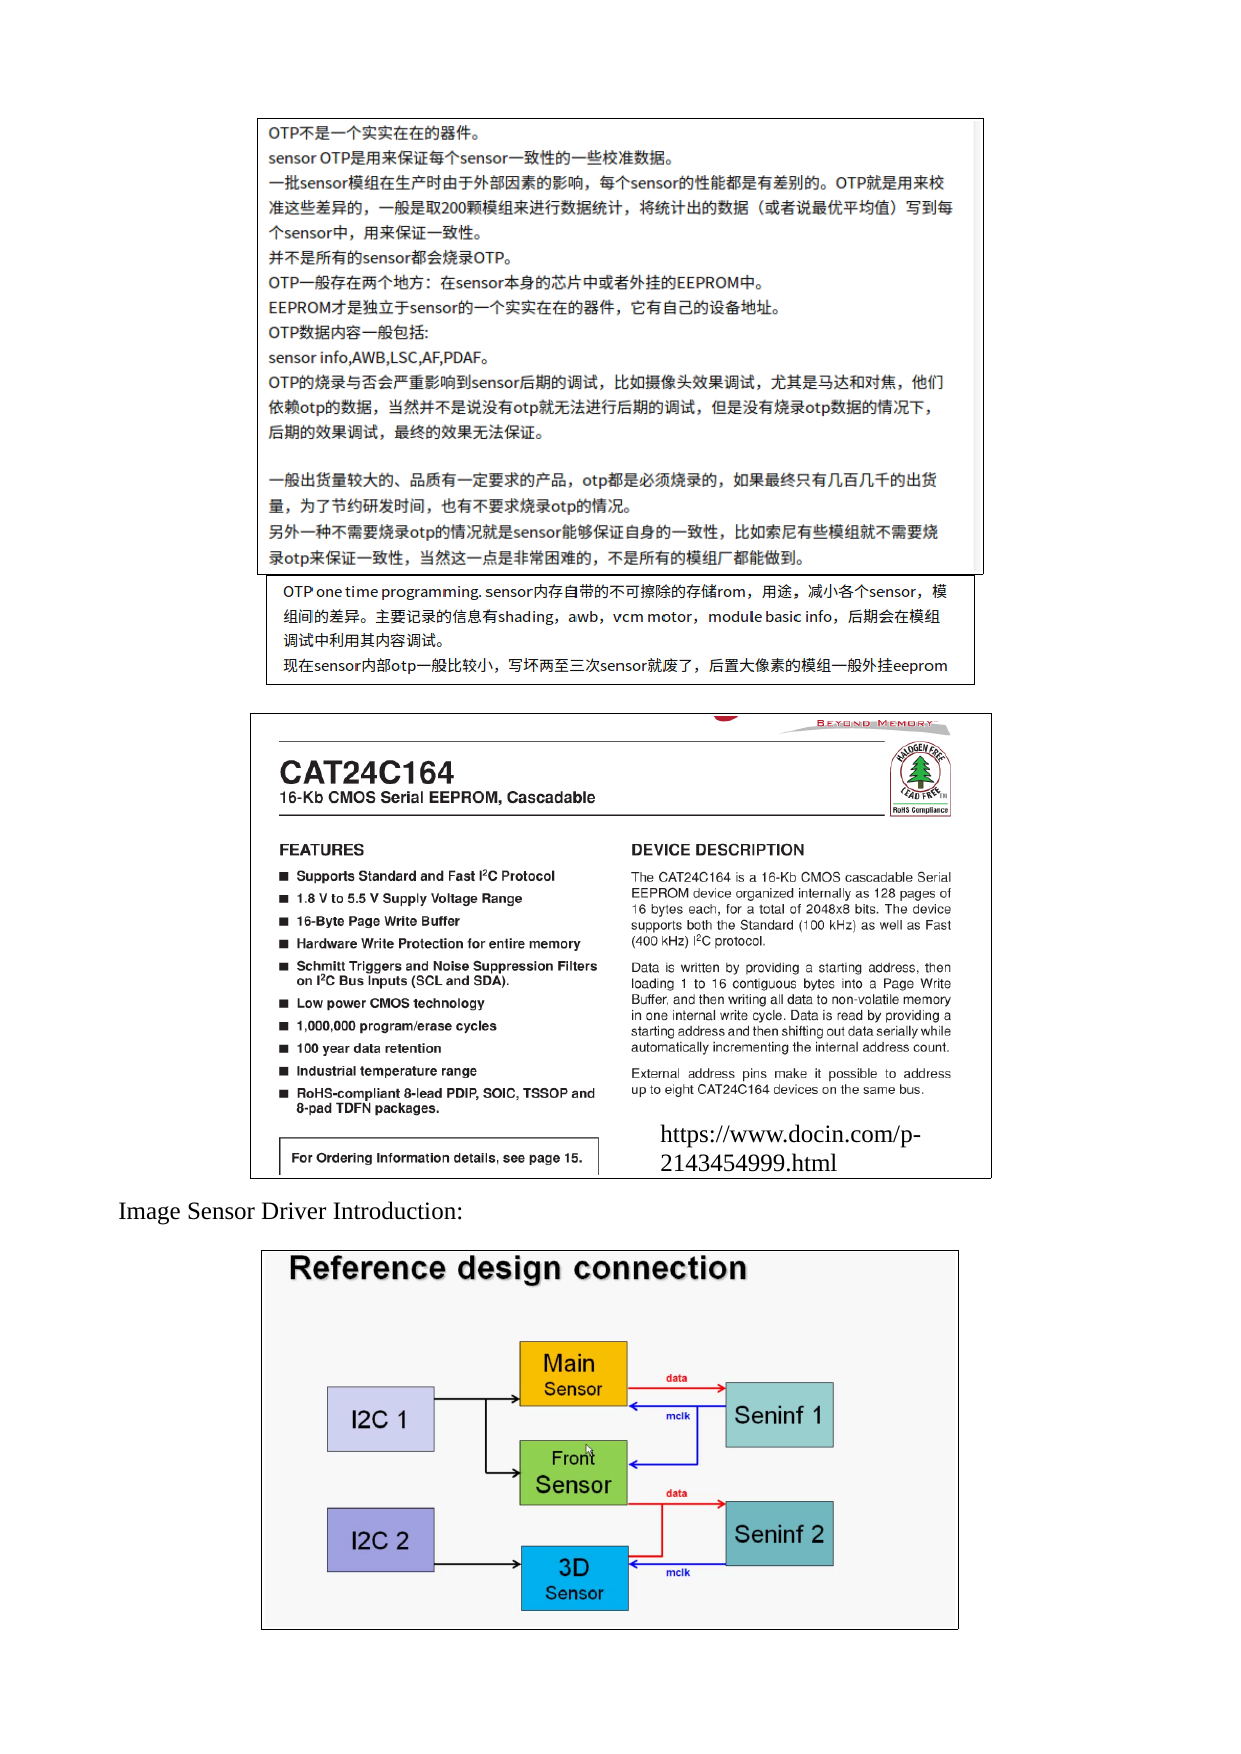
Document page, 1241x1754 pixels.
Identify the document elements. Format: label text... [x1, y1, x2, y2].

picture [259, 121, 981, 571]
text Image Sensor Driver Introduction: [118, 1196, 1122, 1225]
picture [269, 578, 972, 682]
picture [264, 1252, 955, 1627]
picture [252, 716, 988, 1175]
